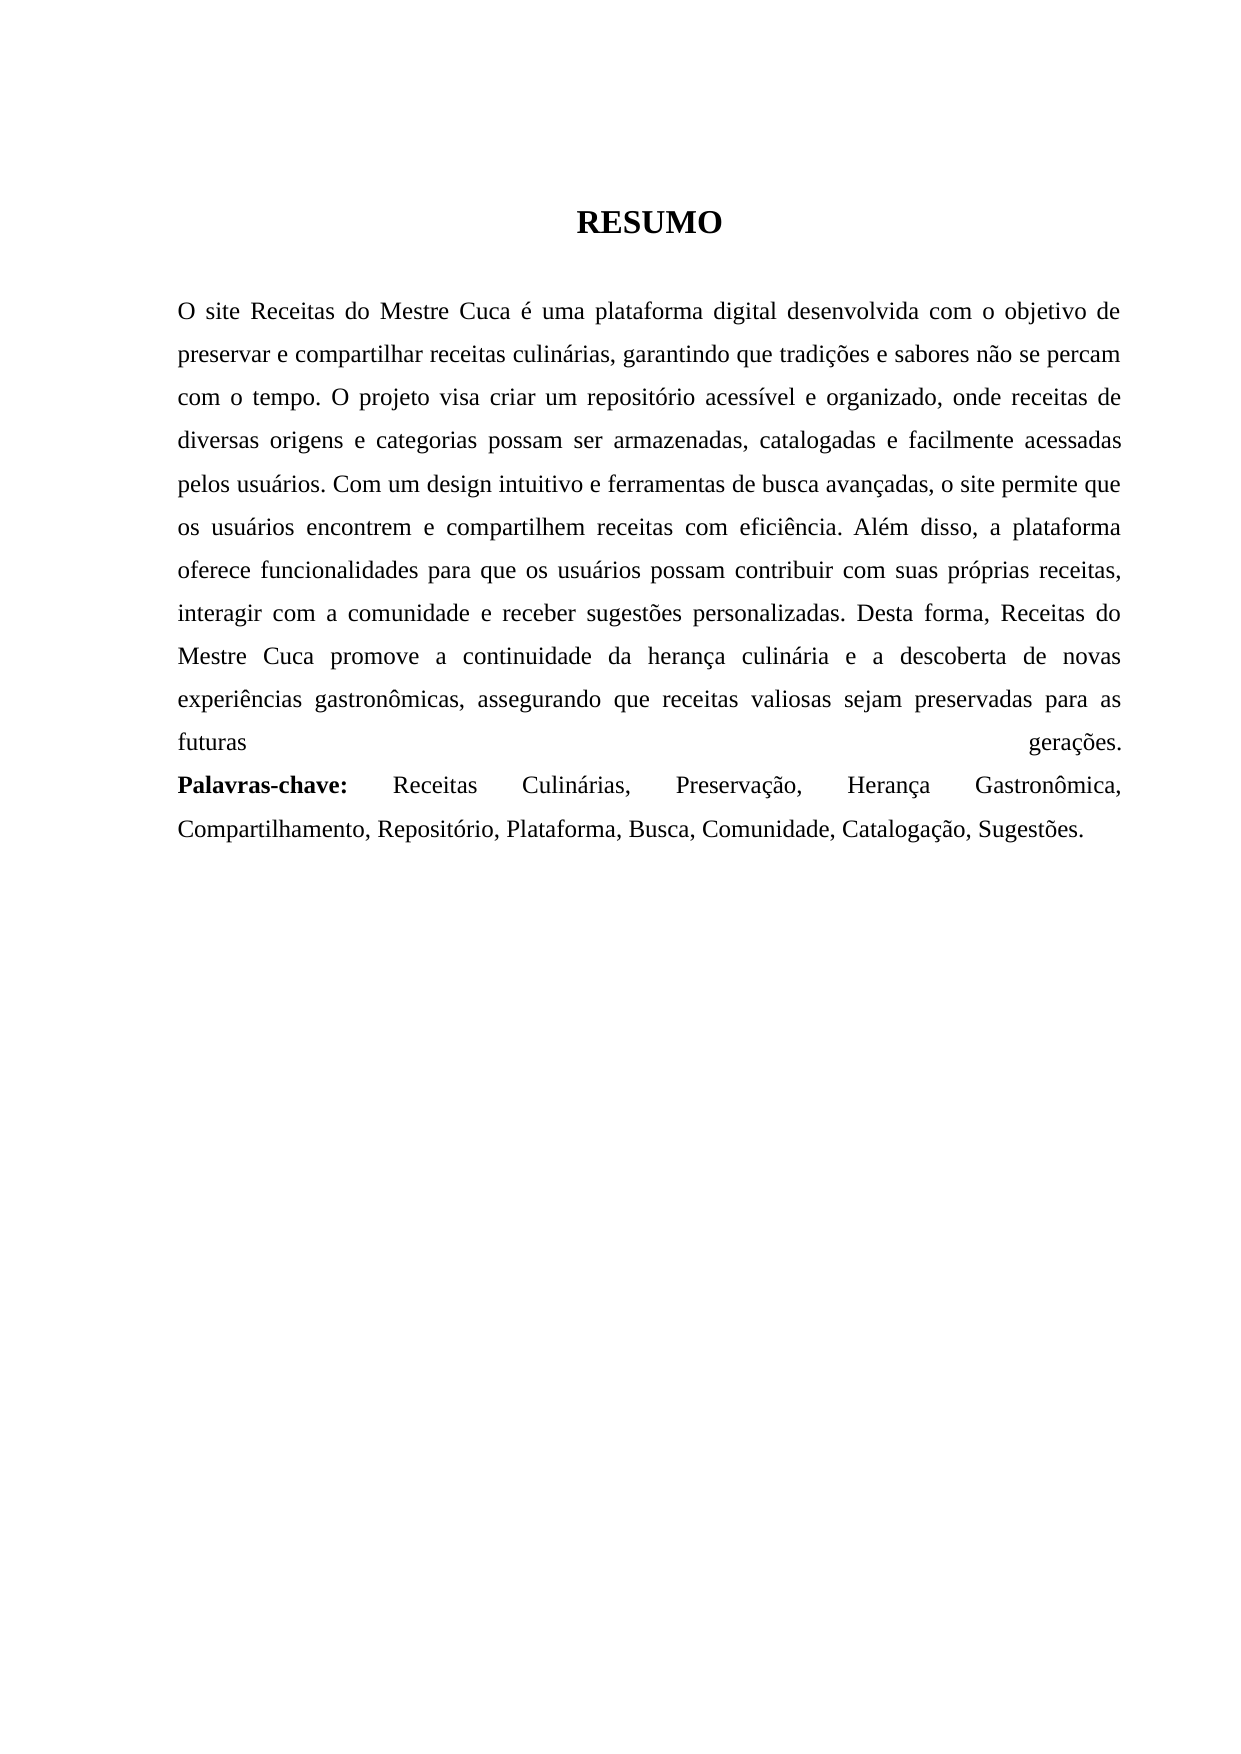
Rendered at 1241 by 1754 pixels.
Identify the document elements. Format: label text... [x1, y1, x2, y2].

subtitle RESUMO [177, 202, 1122, 241]
text O site Receitas do Mestre Cuca é uma plataforma digital desenvolvida com o objetivo de preservar e compartilhar receitas culinárias, garantindo que tradições e sabores não se percam com o tempo. O projeto visa criar um repositório acessível e organizado, onde receitas de diversas origens e categorias possam ser armazenadas, catalogadas e facilmente acessadas pelos usuários. Com um design intuitivo e ferramentas de busca avançadas, o site permite que os usuários encontrem e compartilhem receitas com eficiência. Além disso, a plataforma oferece funcionalidades para que os usuários possam contribuir com suas próprias receitas, interagir com a comunidade e receber sugestões personalizadas. Desta forma, Receitas do Mestre Cuca promove a continuidade da herança culinária e a descoberta de novas experiências gastronômicas, assegurando que receitas valiosas sejam preservadas para as futuras gerações. Palavras-chave: Receitas Culinárias, Preservação, Herança Gastronômica, Compartilhamento, Repositório, Plataforma, Busca, Comunidade, Catalogação, Sugestões. [177, 296, 1122, 842]
